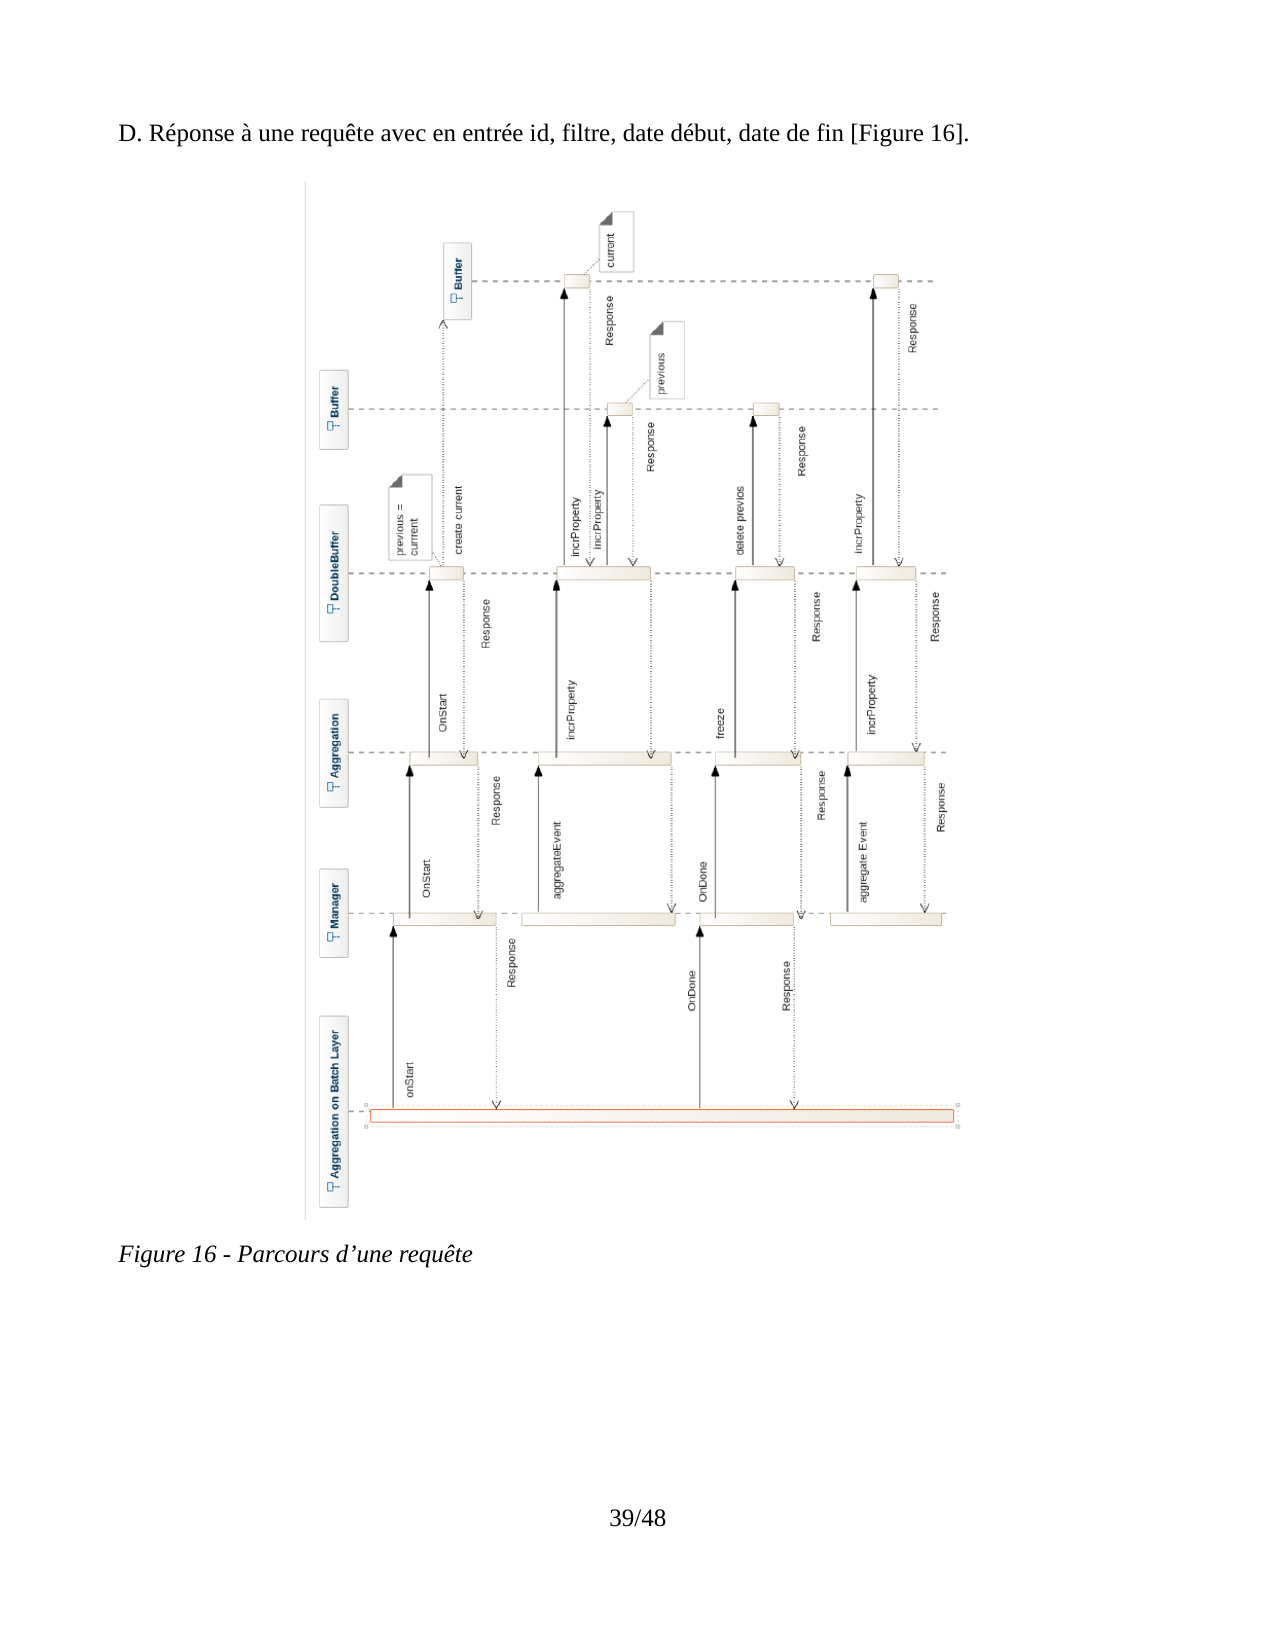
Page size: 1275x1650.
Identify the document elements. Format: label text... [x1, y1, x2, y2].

picture [305, 182, 980, 1219]
text Figure 16 - Parcours d’une requête [118, 1239, 1157, 1268]
text D. Réponse à une requête avec en entrée id, filtre, date début, date de fin [Figure 16]. [118, 118, 1157, 147]
